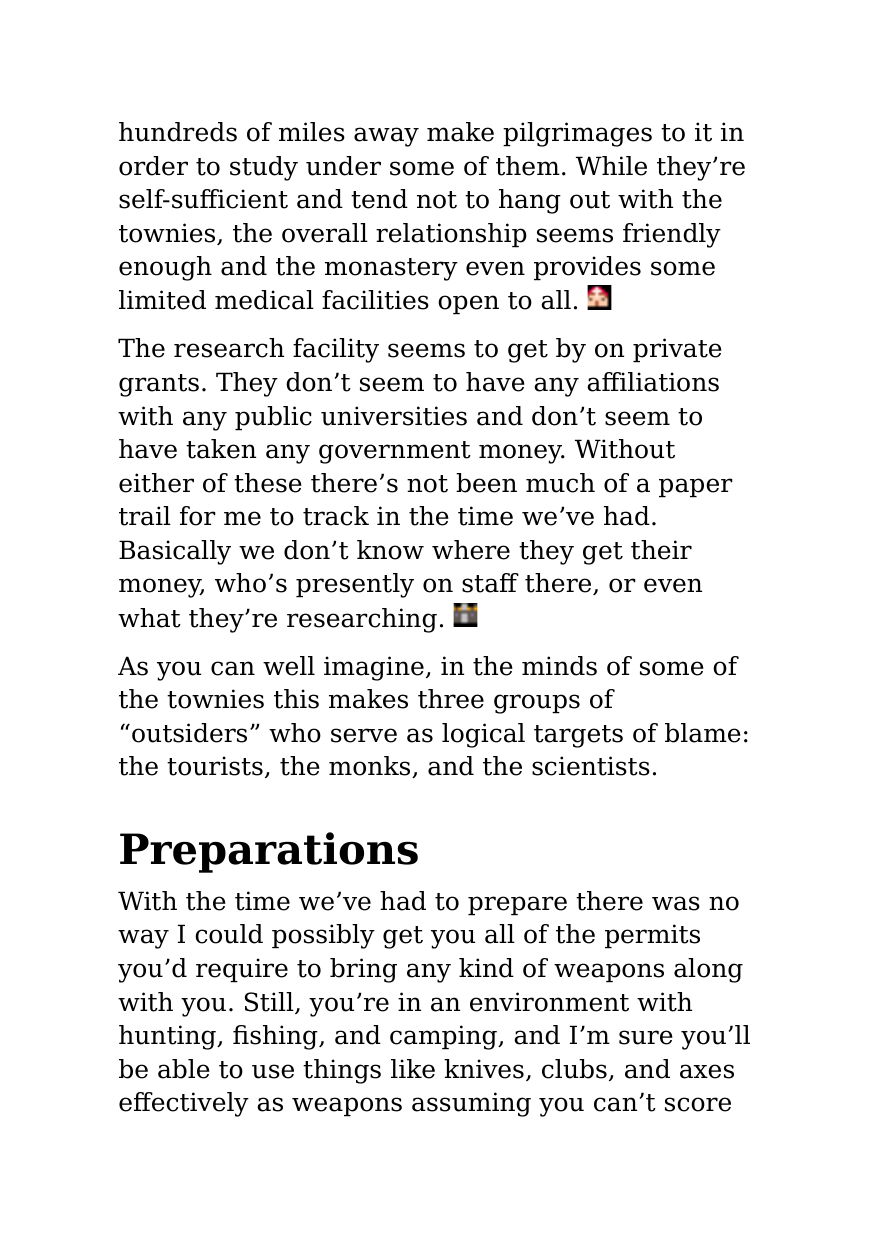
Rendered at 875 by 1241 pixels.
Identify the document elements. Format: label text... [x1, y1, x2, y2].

text The research facility seems to get by on private grants. They don’t seem to have any affiliations with any public universities and don’t seem to have taken any government money. Without either of these there’s not been much of a paper trail for me to track in the time we’ve had. Basically we don’t know where they get their money, who’s presently on staff there, or even what they’re researching. [118, 335, 756, 633]
picture [587, 285, 612, 310]
text hundreds of miles away make pilgrimages to it in order to study under some of them. While they’re self-sufficient and tend not to hang out with the townies, the overall relationship seems friendly enough and the monastery even provides some limited medical facilities open to all. [118, 118, 756, 316]
text With the time we’ve had to prepare there was no way I could possibly get you all of the permits you’d require to bring any kind of weapons along with you. Still, you’re in an environment with hunting, fishing, and camping, and I’m sure you’ll be able to use things like knives, clubs, and axes effectively as weapons assuming you can’t score [118, 887, 756, 1117]
text As you can well imagine, in the minds of some of the townies this makes three groups of “outsiders” who serve as logical targets of blame: the tourists, the monks, and the scientists. [118, 652, 756, 782]
picture [453, 603, 478, 627]
subtitle Preparations [118, 826, 756, 874]
